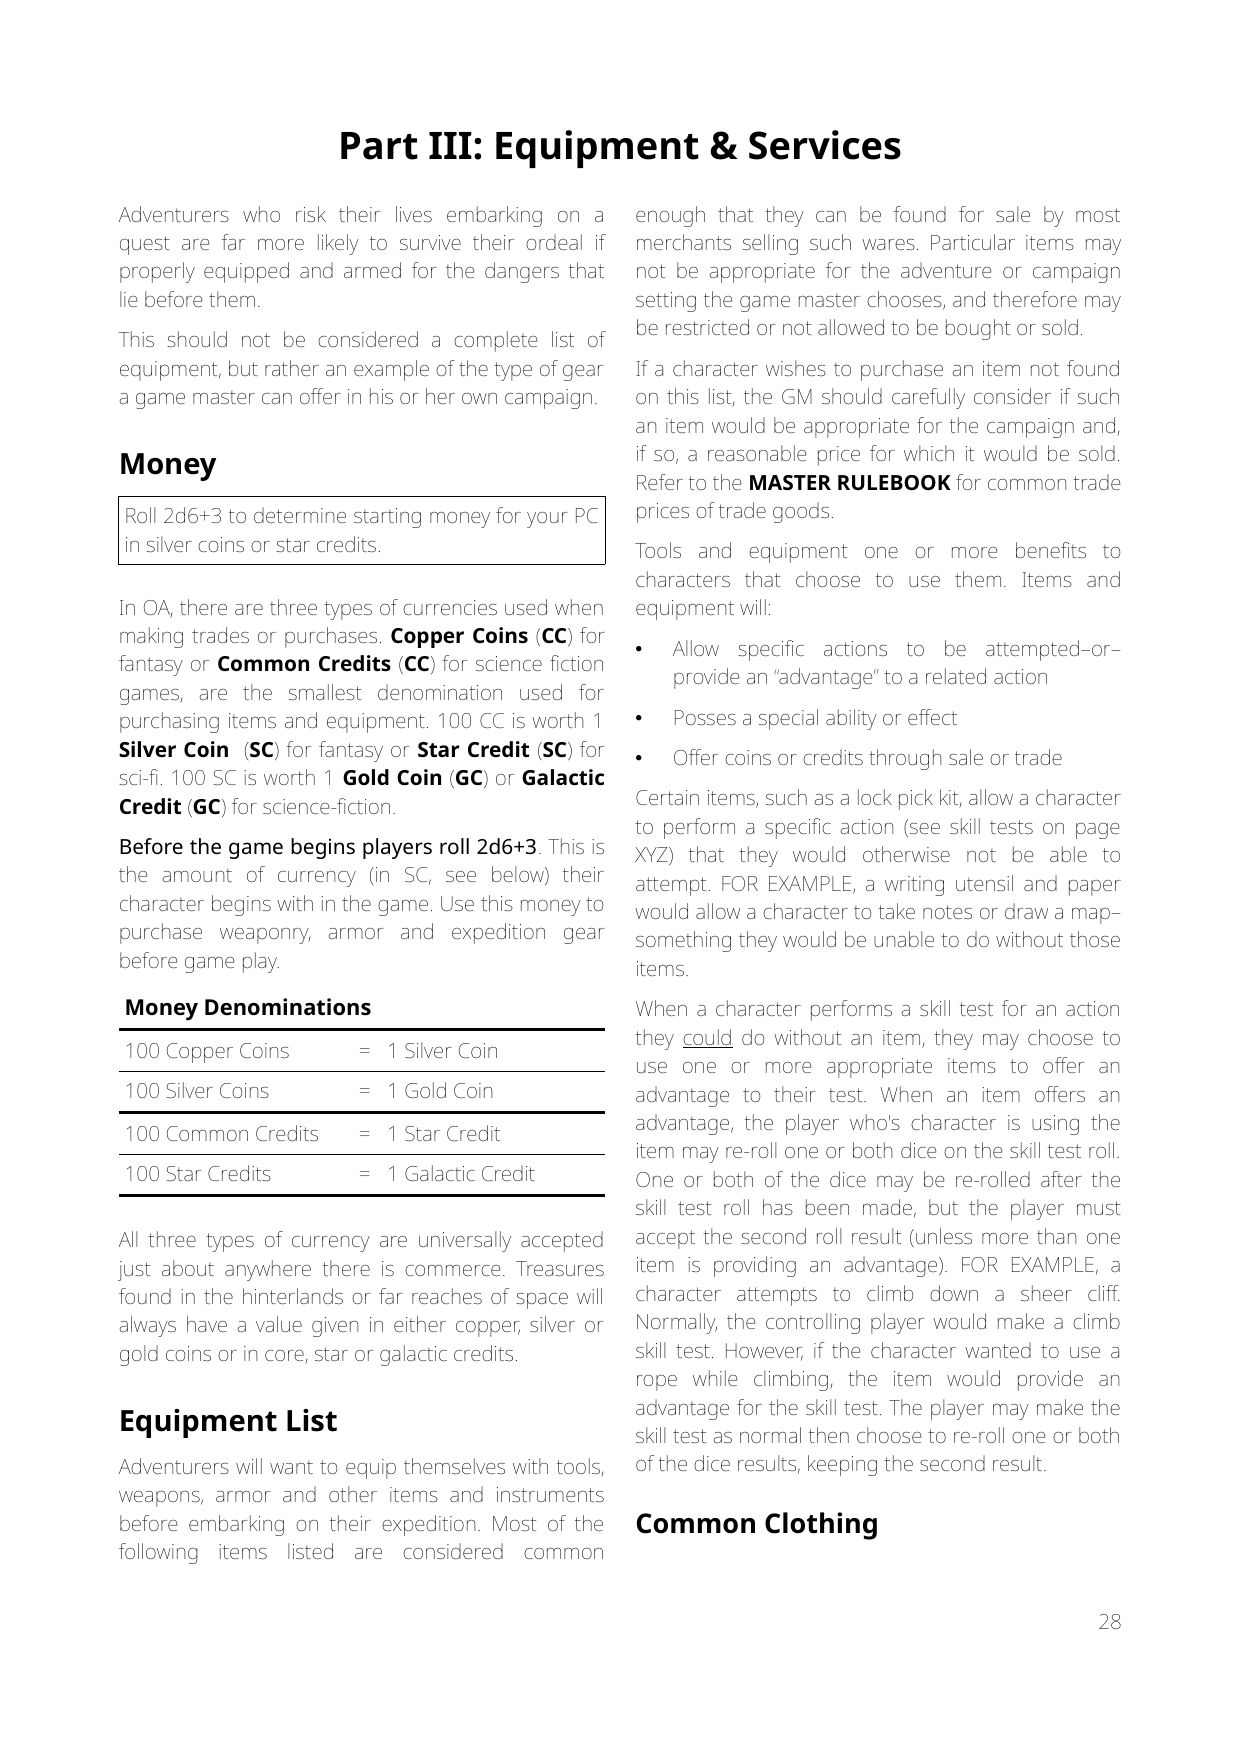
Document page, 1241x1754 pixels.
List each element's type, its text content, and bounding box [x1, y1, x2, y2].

text If a character wishes to purchase an item not found on this list, the GM should carefully consider if such an item would be appropriate for the campaign and, if so, a reasonable price for which it would be sold. Refer to the MASTER RULEBOOK for common trade prices of trade goods. [635, 354, 1122, 524]
text This should not be considered a complete list of equipment, but rather an example of the type of gear a game master can offer in his or her own campaign. [118, 325, 605, 411]
text All three types of currency are universally accepted just about anywhere there is commerce. Treasures found in the hinterlands or far reaches of space will always have a value given in either copper, silver or gold coins or in core, star or galactic credits. [118, 1197, 605, 1367]
list Allow specific actions to be attempted–or–provide an “advantage” to a related action [635, 634, 1122, 691]
table_cell 1 Silver Coin [381, 1031, 604, 1071]
text Tools and equipment one or more benefits to characters that choose to use them. Items and equipment will: [635, 536, 1122, 622]
text Common Clothing [635, 1505, 1122, 1542]
text Adventurers who risk their lives embarking on a quest are far more likely to survive their ordeal if properly equipped and armed for the dangers that lie before them. [118, 200, 605, 313]
table_cell 1 Galactic Credit [381, 1155, 604, 1194]
table_cell = [353, 1114, 381, 1154]
table_cell 100 Copper Coins [119, 1031, 353, 1071]
text Equipment List [118, 1400, 605, 1440]
subtitle Money [118, 443, 605, 483]
table_cell = [353, 1072, 381, 1111]
table_cell 100 Star Credits [119, 1155, 353, 1194]
text Certain items, such as a lock pick kit, allow a character to perform a specific action (see skill tests on page XYZ) that they would otherwise not be able to attempt. FOR EXAMPLE, a writing utensil and paper would allow a character to take notes or draw a map–something they would be unable to do without those items. [635, 783, 1122, 982]
table_cell 1 Star Credit [381, 1114, 604, 1154]
text enough that they can be found for sale by most merchants selling such wares. Particular items may not be appropriate for the adventure or campaign setting the game master chooses, and therefore may be restricted or not allowed to be bought or sold. [635, 200, 1122, 342]
table_cell 100 Silver Coins [119, 1072, 353, 1111]
list Offer coins or credits through sale or trade [635, 743, 1122, 771]
table_cell 1 Gold Coin [381, 1072, 604, 1111]
table_header Roll 2d6+3 to determine starting money for your PC in silver coins or star credits. [119, 497, 605, 564]
table_cell = [353, 1155, 381, 1194]
text When a character performs a skill test for an action they could do without an item, they may choose to use one or more appropriate items to offer an advantage to their test. When an item offers an advantage, the player who's character is using the item may re-roll one or both dice on the skill test roll. One or both of the dice may be re-rolled after the skill test roll has been made, but the player must accept the second roll result (unless more than one item is providing an advantage). FOR EXAMPLE, a character attempts to climb down a sheer cliff. Normally, the controlling player would make a climb skill test. However, if the character wanted to use a rope while climbing, the item would provide an advantage for the skill test. The player may make the skill test as normal then choose to re-roll one or both of the dice results, keeping the second result. [635, 994, 1122, 1478]
table_cell 100 Common Credits [119, 1114, 353, 1154]
list Posses a special ability or effect [635, 703, 1122, 731]
text Before the game begins players roll 2d6+3. This is the amount of currency (in SC, see below) their character begins with in the game. Use this money to purchase weaponry, armor and expedition gear before game play. [118, 832, 605, 974]
text In OA, there are three types of currencies used when making trades or purchases. Copper Coins (CC) for fantasy or Common Credits (CC) for science fiction games, are the smallest denomination used for purchasing items and equipment. 100 CC is worth 1 Silver Coin (SC) for fantasy or Star Credit (SC) for sci-fi. 100 SC is worth 1 Gold Coin (GC) or Galactic Credit (GC) for science-fiction. [118, 565, 605, 820]
table_cell = [353, 1031, 381, 1071]
table_header Money Denominations [119, 986, 604, 1028]
text Adventurers will want to equip themselves with tools, weapons, armor and other items and instruments before embarking on their expedition. Most of the following items listed are considered common [118, 1452, 605, 1566]
